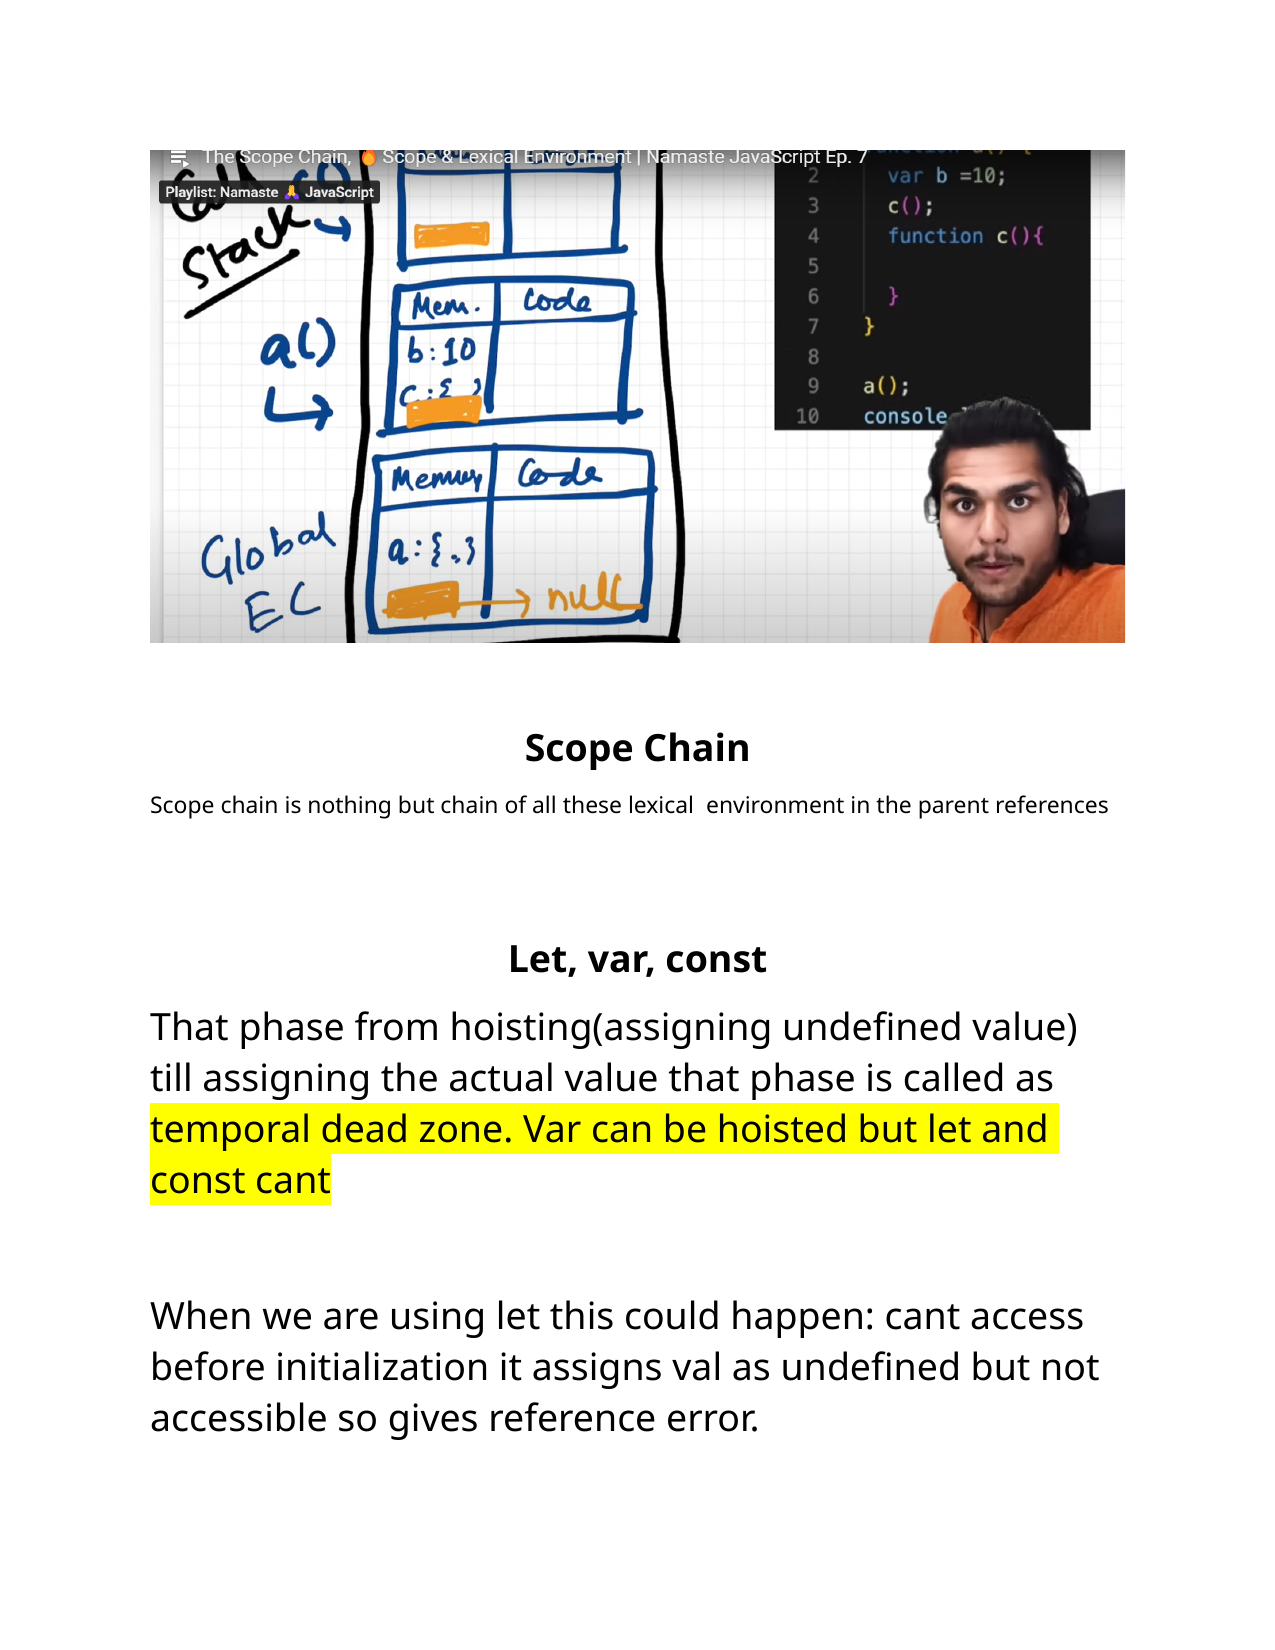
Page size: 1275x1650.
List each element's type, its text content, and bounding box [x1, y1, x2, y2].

text Scope chain is nothing but chain of all these lexical environment in the parent references [150, 789, 1125, 820]
text When we are using let this could happen: cant access before initialization it assigns val as undefined but not accessible so gives reference error. [150, 1289, 1125, 1442]
text That phase from hoisting(assigning undefined value) till assigning the actual value that phase is called as temporal dead zone. Var can be hoisted but let and const cant [150, 1001, 1125, 1205]
text Let, var, const [150, 933, 1125, 984]
text Scope Chain [150, 721, 1125, 772]
